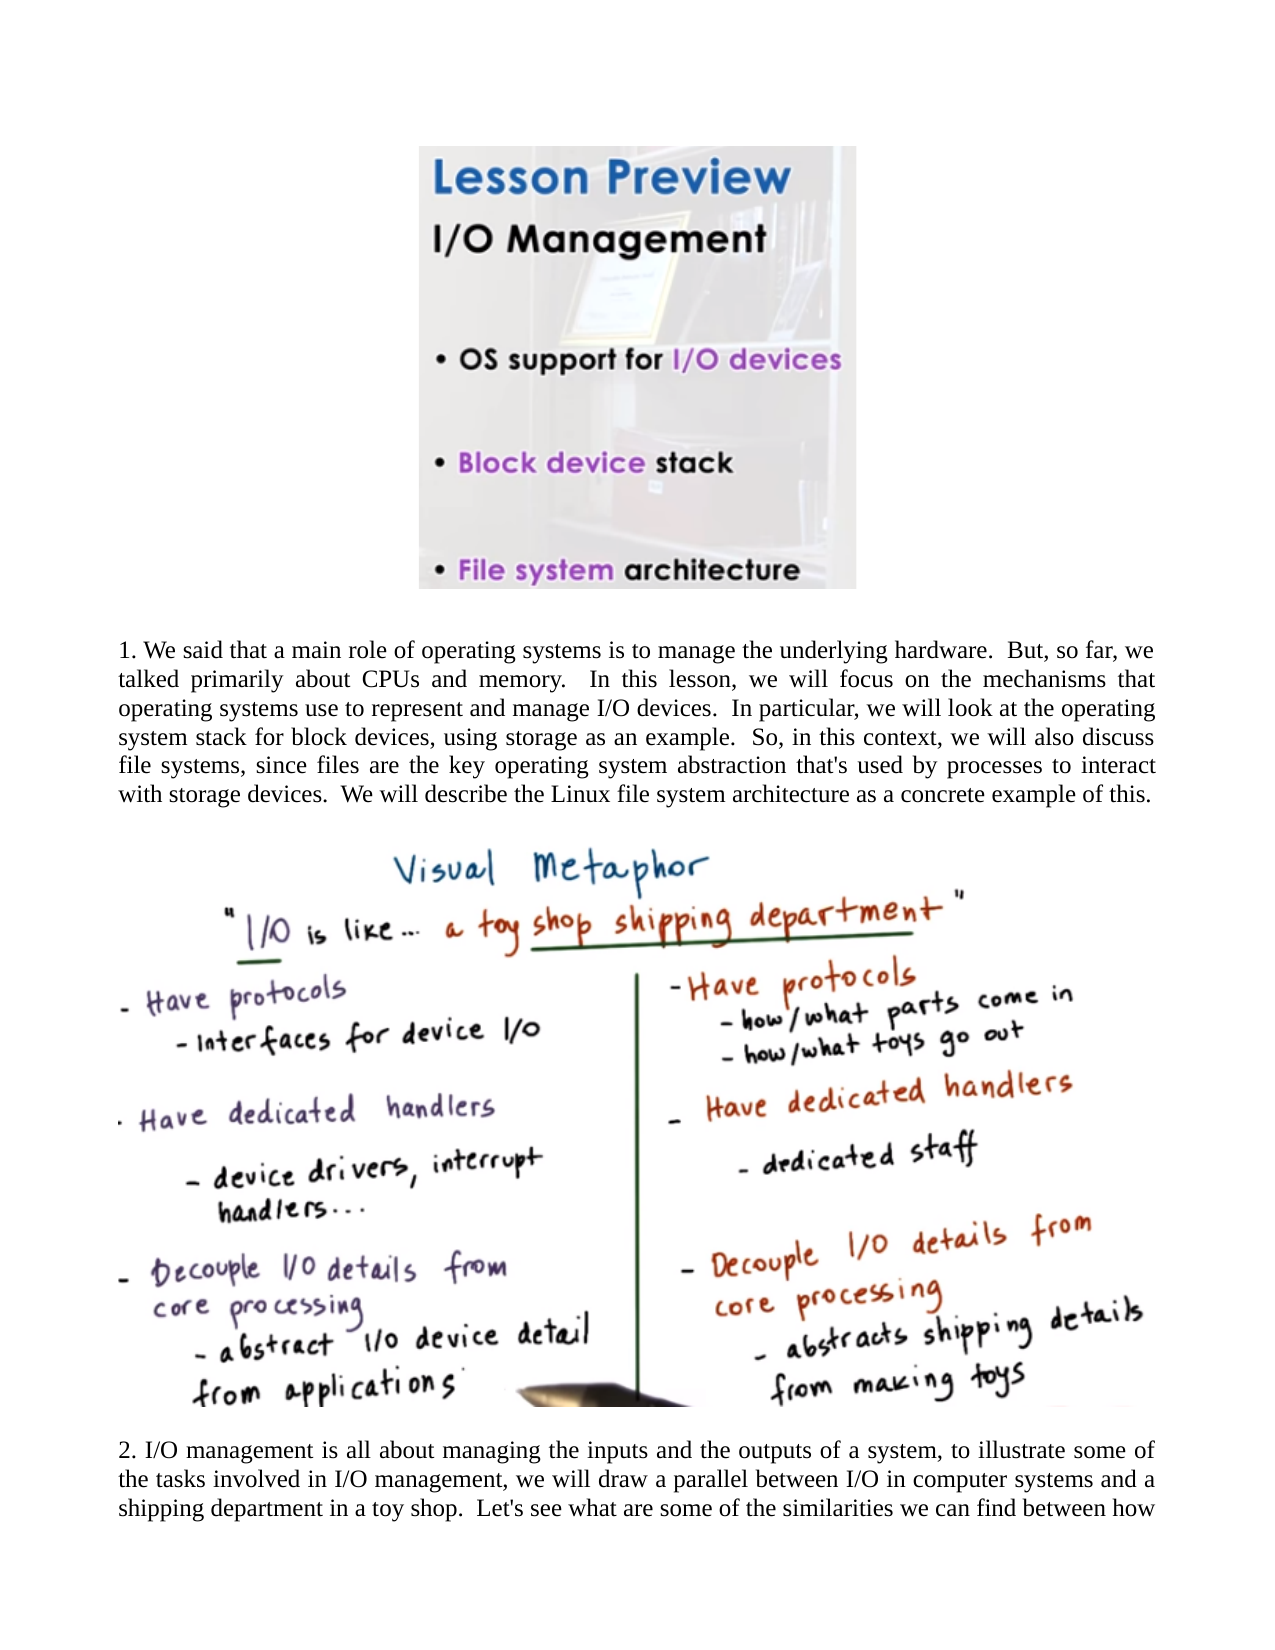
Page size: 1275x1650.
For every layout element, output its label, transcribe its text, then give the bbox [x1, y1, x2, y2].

text 2. I/O management is all about managing the inputs and the outputs of a system, to illustrate some of the tasks involved in I/O management, we will draw a parallel between I/O in computer systems and a shipping department in a toy shop. Let's see what are some of the similarities we can find between how [118, 1435, 1157, 1522]
picture [118, 836, 1157, 1407]
text 1. We said that a main role of operating systems is to manage the underlying hardware. But, so far, we talked primarily about CPUs and memory. In this lesson, we will focus on the mechanisms that operating systems use to represent and manage I/O devices. In particular, we will look at the operating system stack for block devices, using storage as an example. So, in this context, we will also discuss file systems, since files are the key operating system abstraction that's used by processes to interact with storage devices. We will describe the Linux file system architecture as a concrete example of this. [118, 636, 1157, 808]
picture [418, 146, 857, 589]
